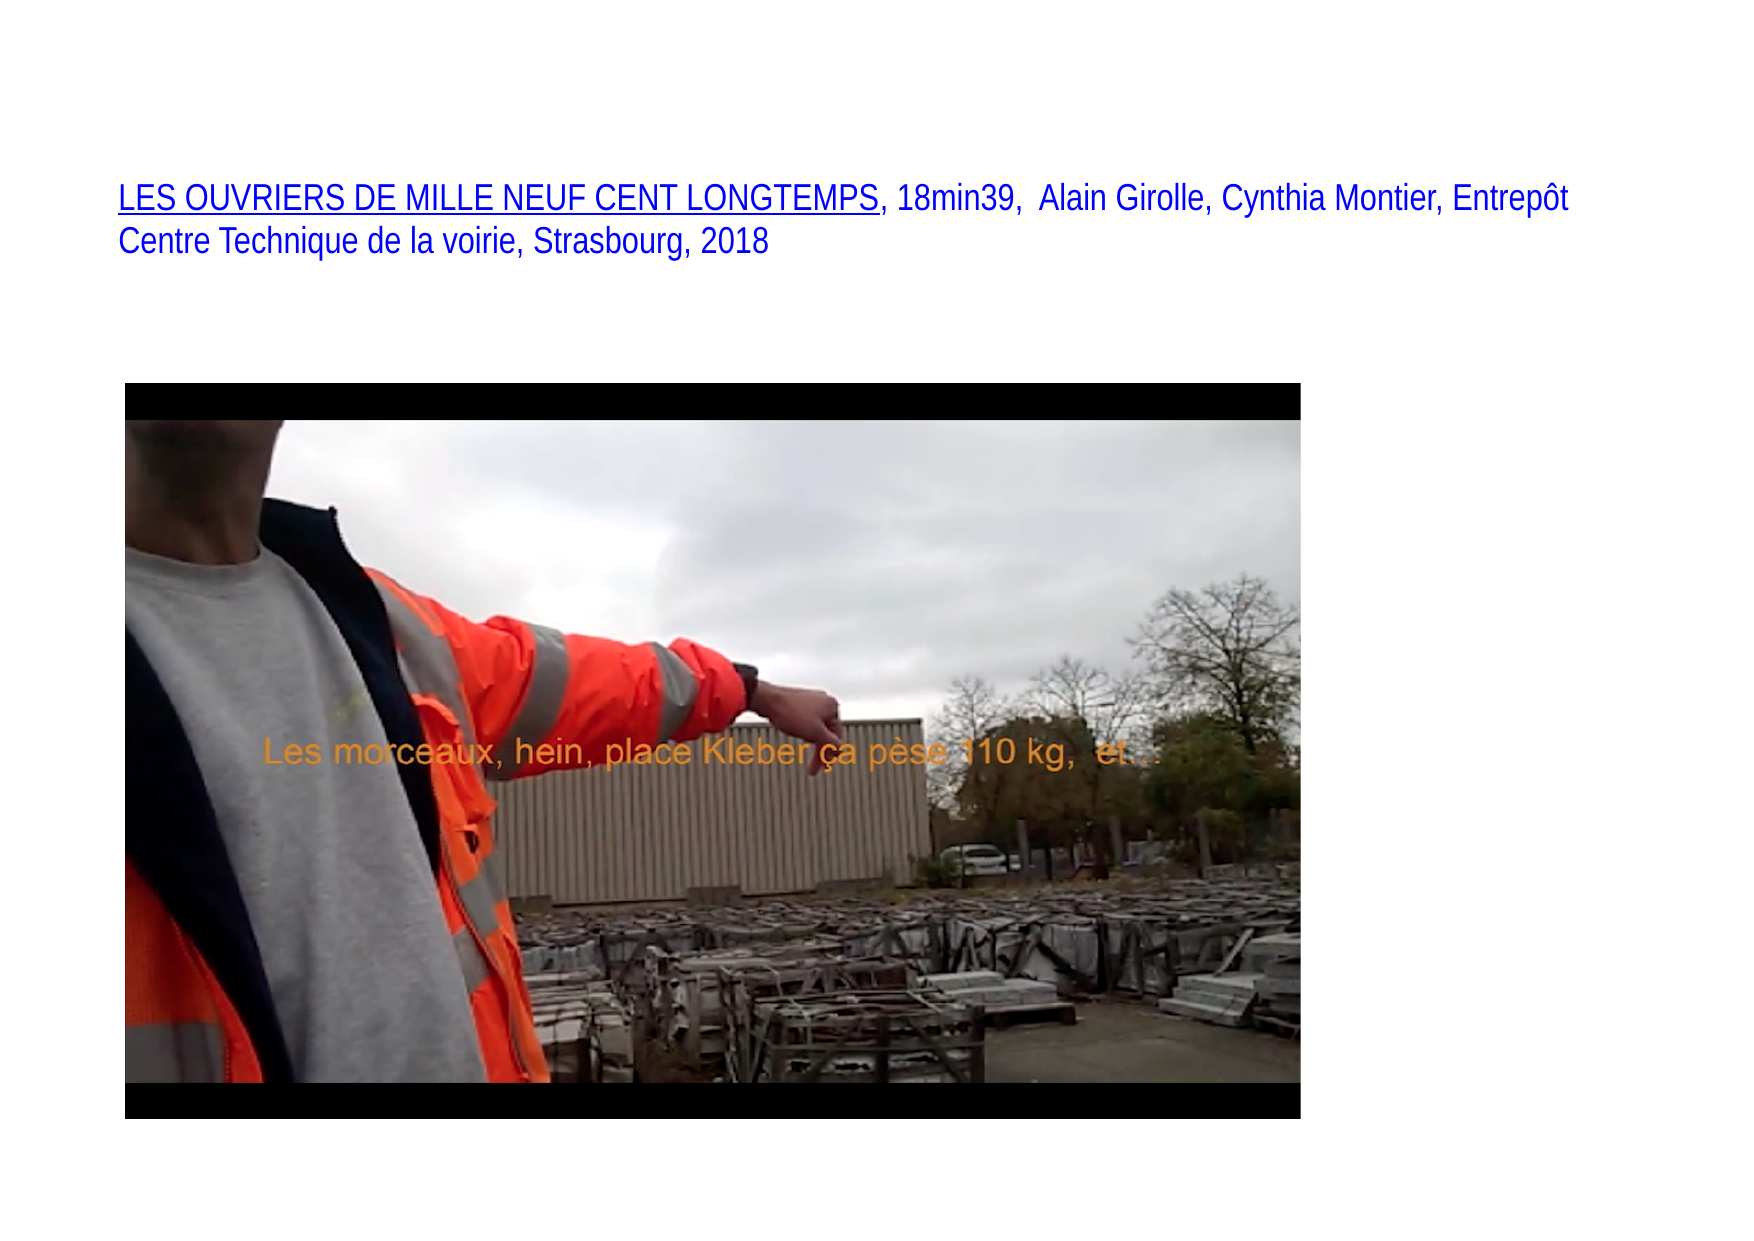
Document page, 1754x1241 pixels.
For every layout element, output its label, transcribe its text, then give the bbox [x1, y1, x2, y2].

picture [125, 383, 1301, 1119]
text LES OUVRIERS DE MILLE NEUF CENT LONGTEMPS, 18min39, Alain Girolle, Cynthia Montier, Entrepôt Centre Technique de la voirie, Strasbourg, 2018 [118, 176, 1636, 262]
